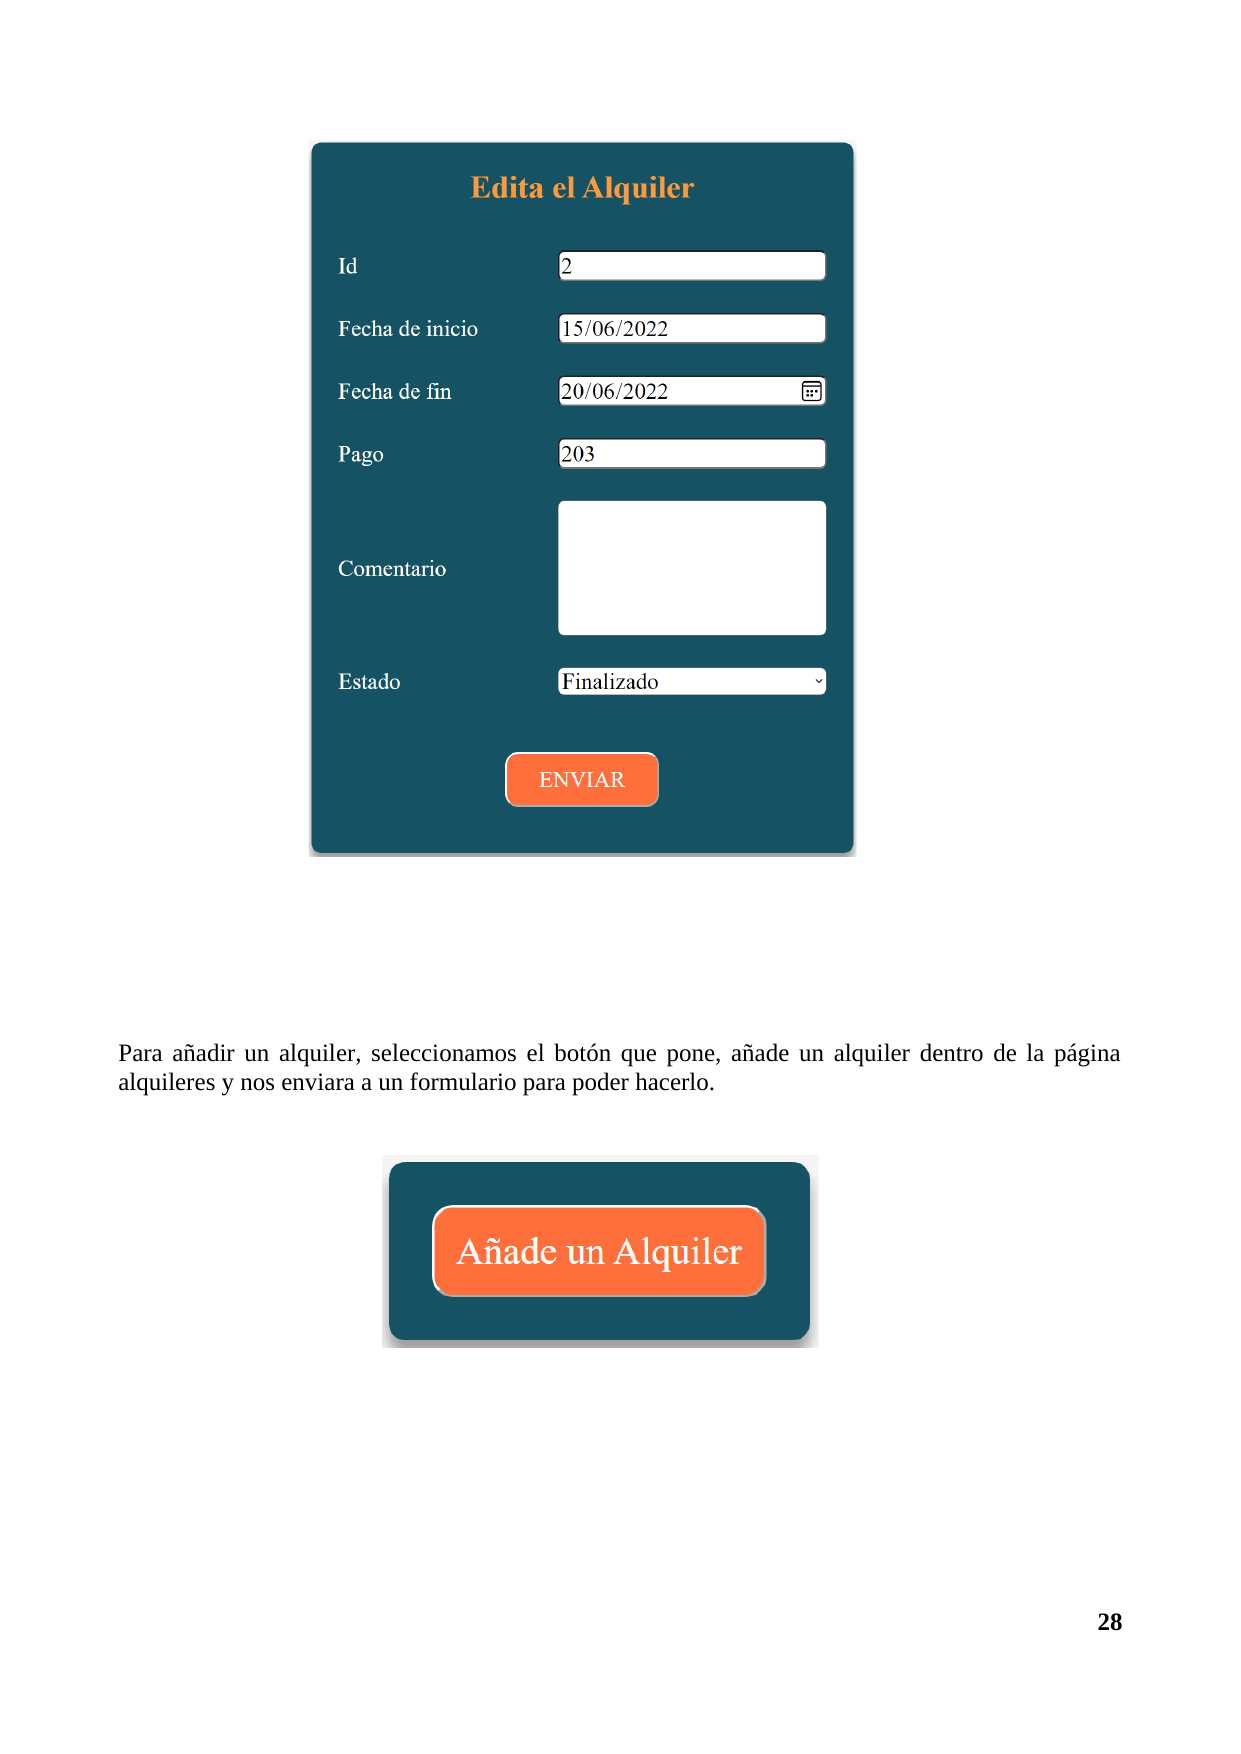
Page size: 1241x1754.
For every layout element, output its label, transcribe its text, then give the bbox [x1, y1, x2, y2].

picture [308, 140, 857, 857]
text Para añadir un alquiler, seleccionamos el botón que pone, añade un alquiler dentro de la página alquileres y nos enviara a un formulario para poder hacerlo. [118, 1038, 1122, 1096]
picture [382, 1155, 819, 1348]
